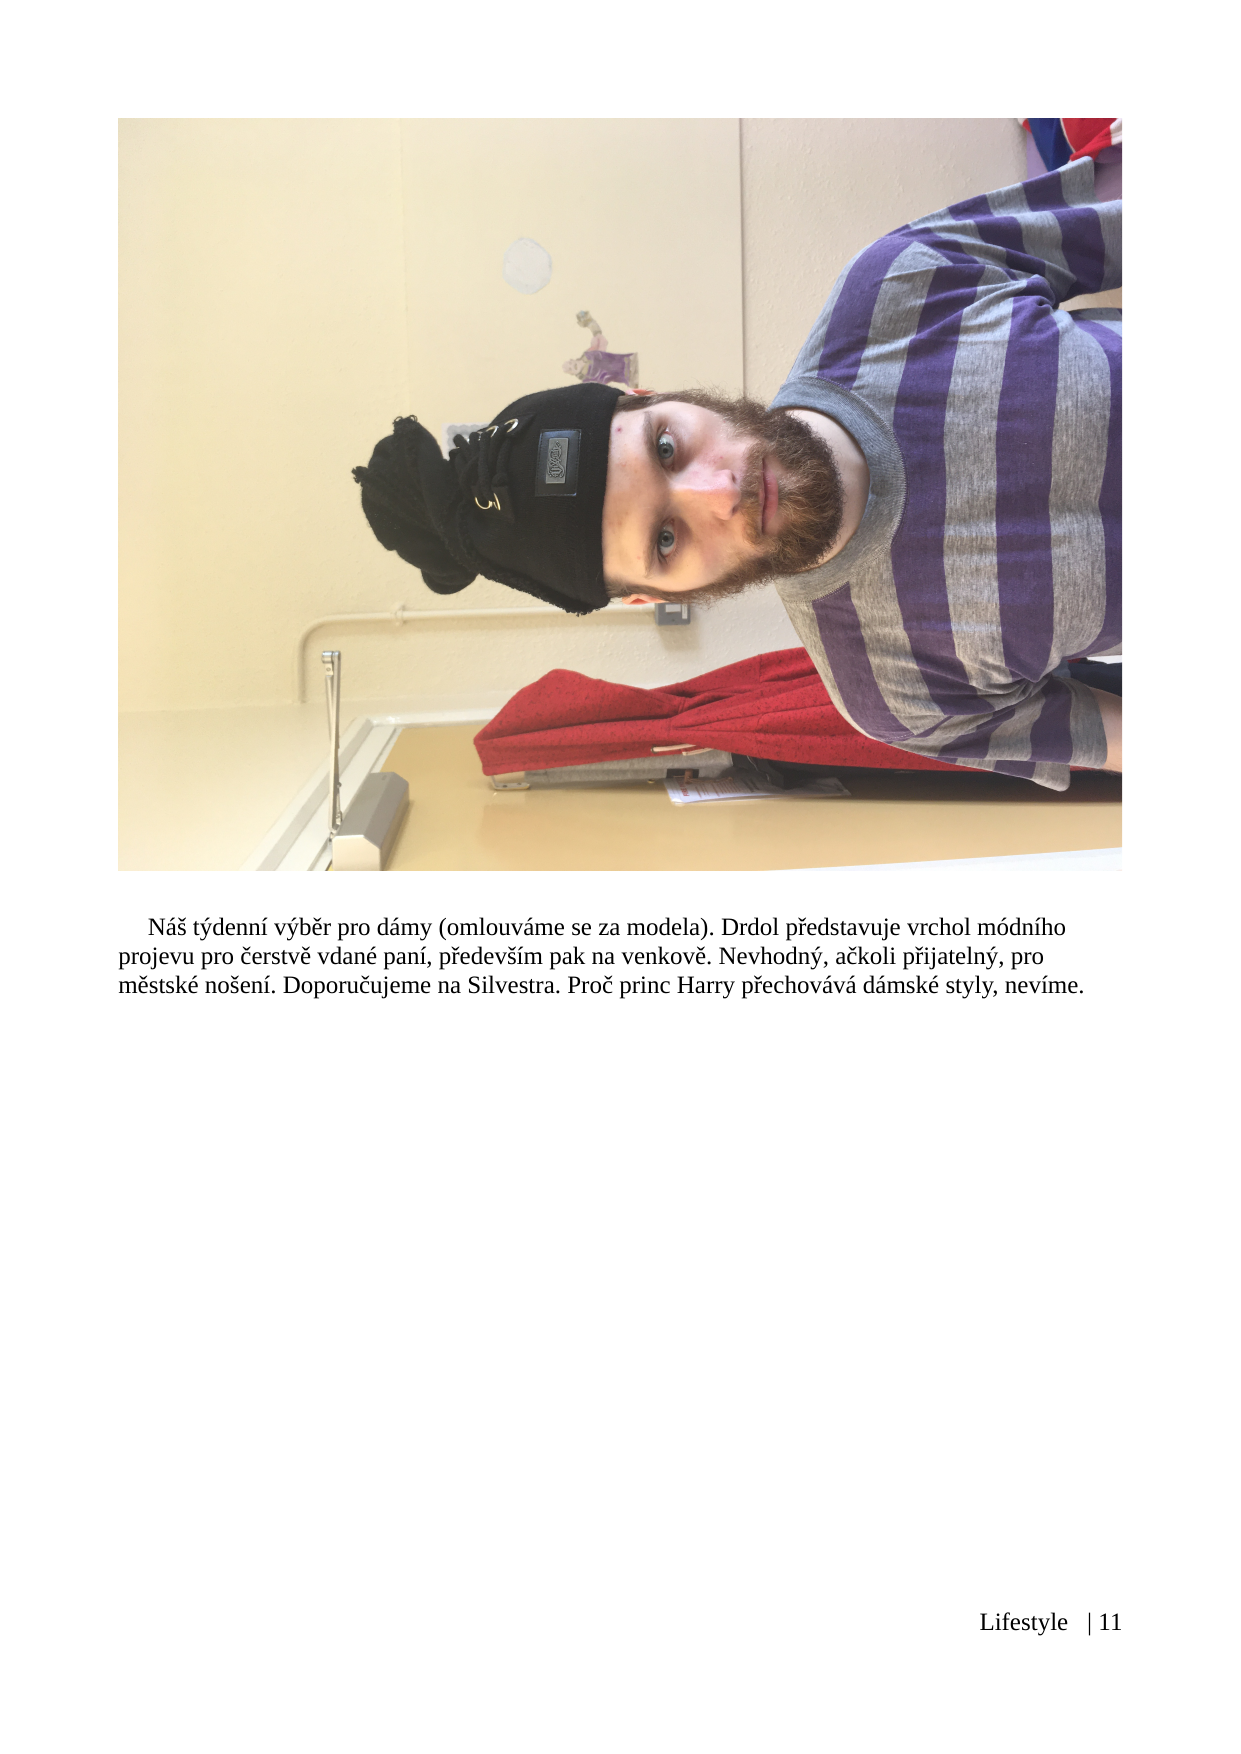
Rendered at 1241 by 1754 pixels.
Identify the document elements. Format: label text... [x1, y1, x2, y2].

picture [118, 118, 1123, 871]
text Náš týdenní výběr pro dámy (omlouváme se za modela). Drdol představuje vrchol módního projevu pro čerstvě vdané paní, především pak na venkově. Nevhodný, ačkoli přijatelný, pro městské nošení. Doporučujeme na Silvestra. Proč princ Harry přechovává dámské styly, nevíme. [118, 912, 1122, 998]
